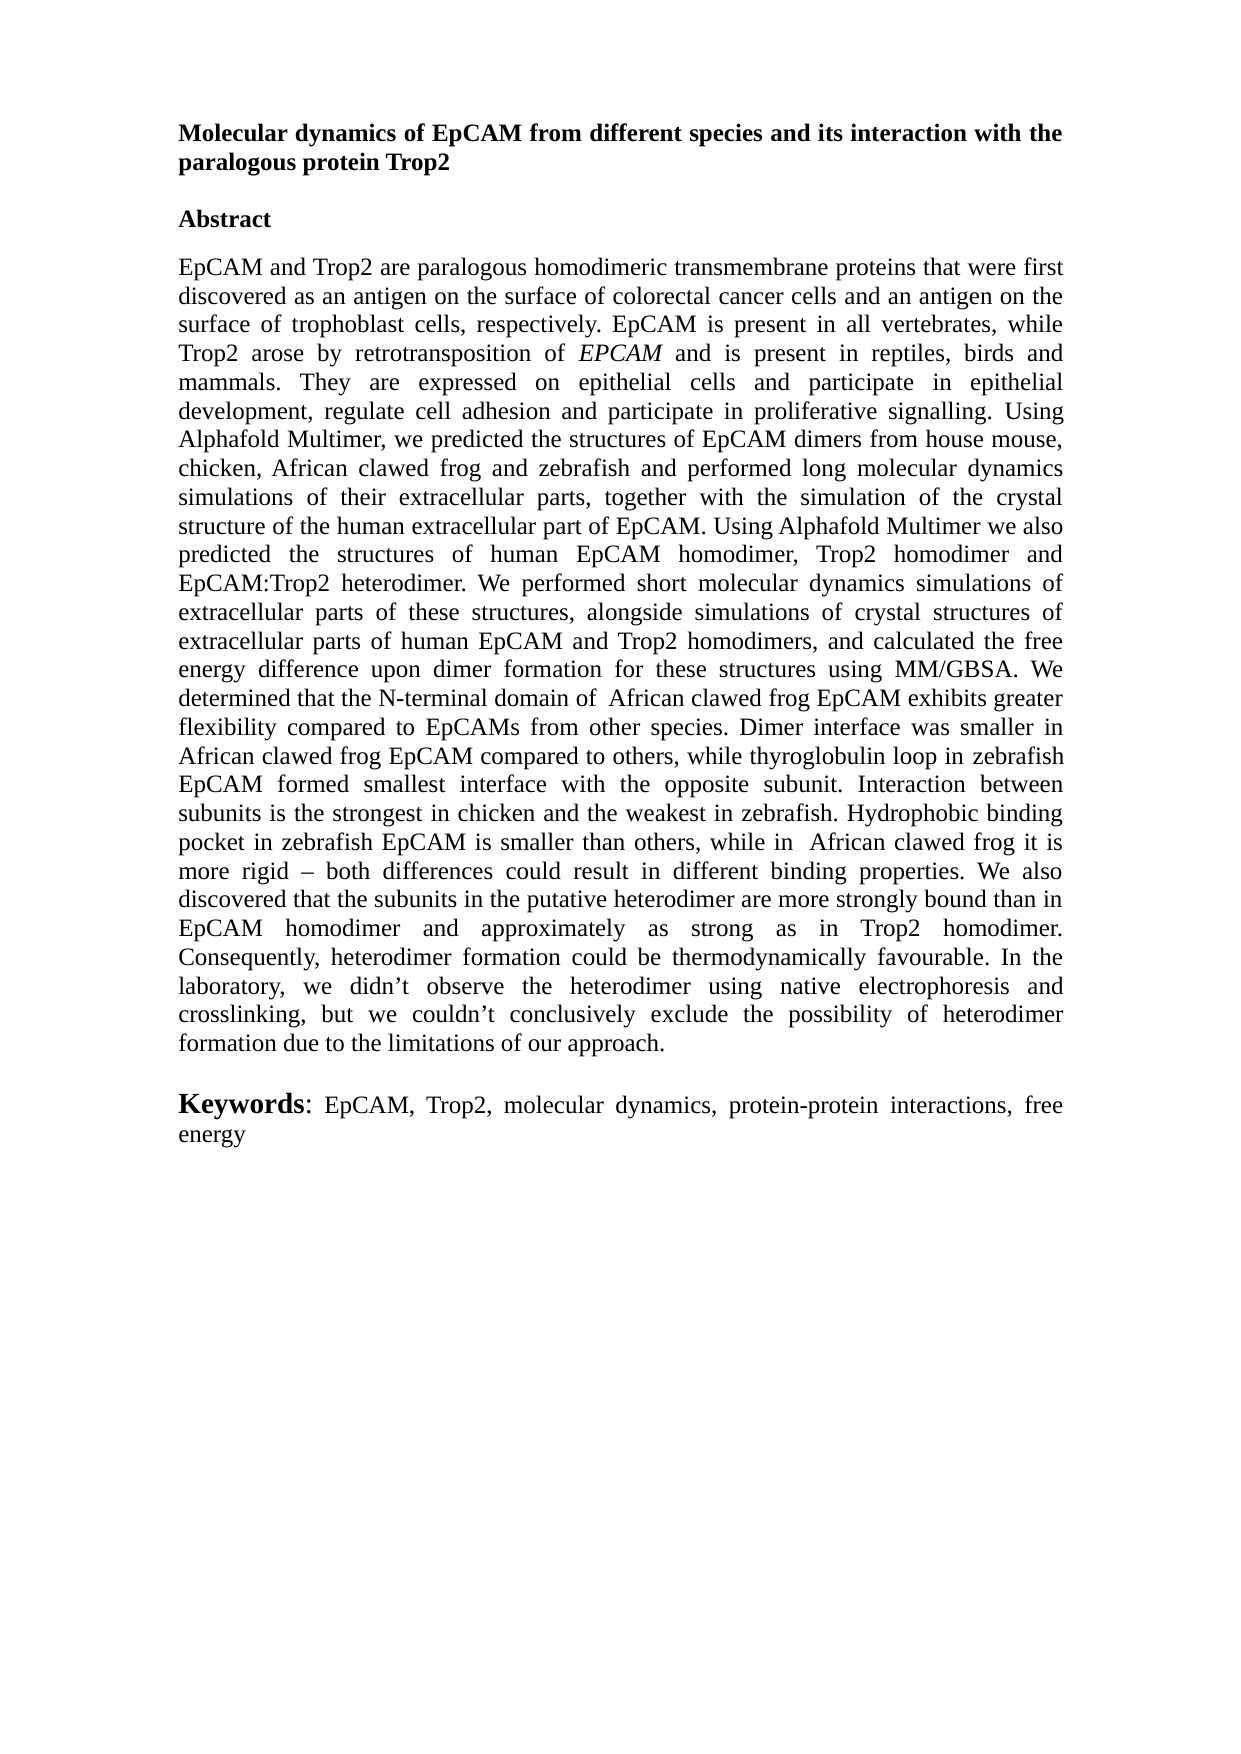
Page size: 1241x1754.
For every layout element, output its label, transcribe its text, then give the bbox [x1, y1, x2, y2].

text Molecular dynamics of EpCAM from different species and its interaction with the paralogous protein Trop2 [178, 118, 1064, 176]
text Keywords: EpCAM, Trop2, molecular dynamics, protein-protein interactions, free energy [178, 1086, 1064, 1148]
text EpCAM and Trop2 are paralogous homodimeric transmembrane proteins that were first discovered as an antigen on the surface of colorectal cancer cells and an antigen on the surface of trophoblast cells, respectively. EpCAM is present in all vertebrates, while Trop2 arose by retrotransposition of EPCAM and is present in reptiles, birds and mammals. They are expressed on epithelial cells and participate in epithelial development, regulate cell adhesion and participate in proliferative signalling. Using Alphafold Multimer, we predicted the structures of EpCAM dimers from house mouse, chicken, African clawed frog and zebrafish and performed long molecular dynamics simulations of their extracellular parts, together with the simulation of the crystal structure of the human extracellular part of EpCAM. Using Alphafold Multimer we also predicted the structures of human EpCAM homodimer, Trop2 homodimer and EpCAM:Trop2 heterodimer. We performed short molecular dynamics simulations of extracellular parts of these structures, alongside simulations of crystal structures of extracellular parts of human EpCAM and Trop2 homodimers, and calculated the free energy difference upon dimer formation for these structures using MM/GBSA. We determined that the N-terminal domain of African clawed frog EpCAM exhibits greater flexibility compared to EpCAMs from other species. Dimer interface was smaller in African clawed frog EpCAM compared to others, while thyroglobulin loop in zebrafish EpCAM formed smallest interface with the opposite subunit. Interaction between subunits is the strongest in chicken and the weakest in zebrafish. Hydrophobic binding pocket in zebrafish EpCAM is smaller than others, while in African clawed frog it is more rigid – both differences could result in different binding properties. We also discovered that the subunits in the putative heterodimer are more strongly bound than in EpCAM homodimer and approximately as strong as in Trop2 homodimer. Consequently, heterodimer formation could be thermodynamically favourable. In the laboratory, we didn’t observe the heterodimer using native electrophoresis and crosslinking, but we couldn’t conclusively exclude the possibility of heterodimer formation due to the limitations of our approach. [178, 252, 1064, 1057]
text Abstract [178, 204, 1064, 233]
